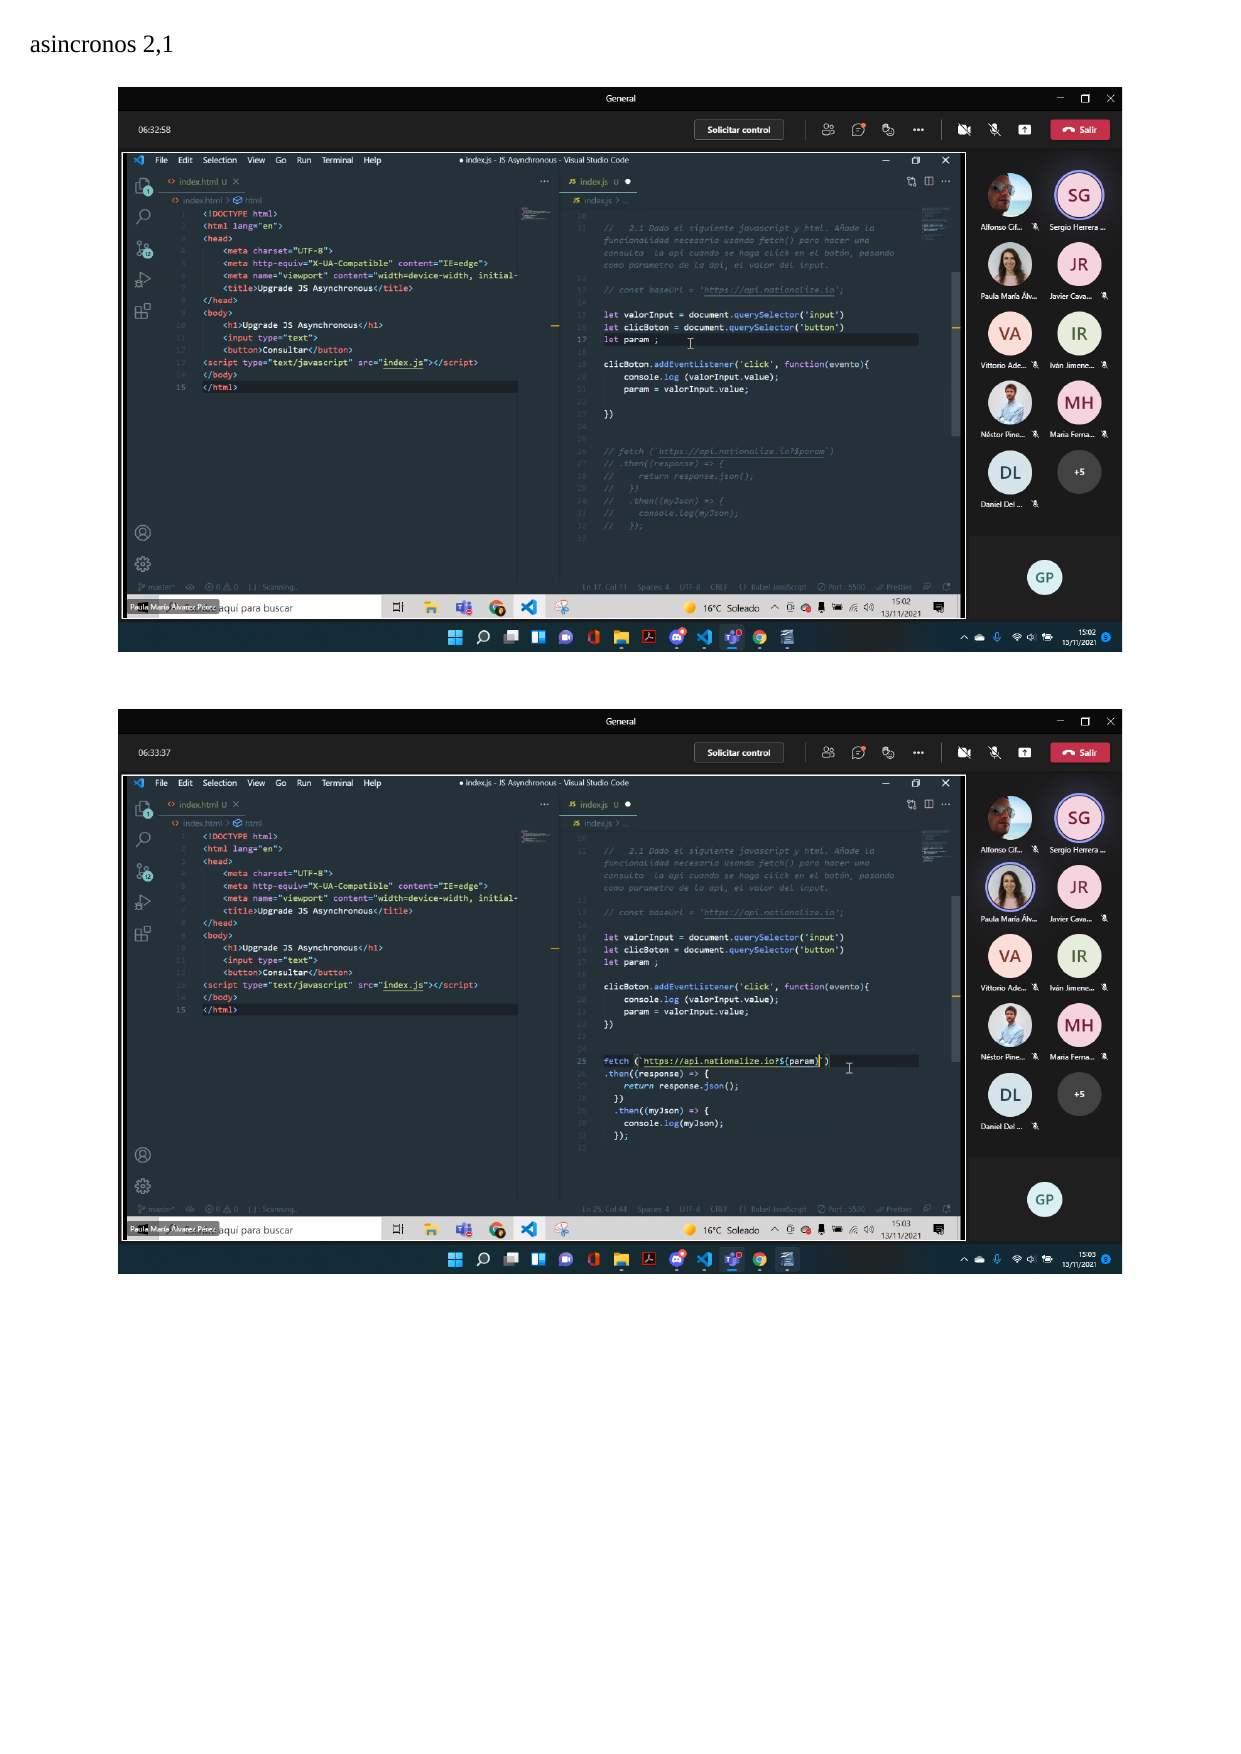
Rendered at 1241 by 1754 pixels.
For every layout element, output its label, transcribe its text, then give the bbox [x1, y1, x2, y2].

text asincronos 2,1 [29, 29, 1211, 58]
picture [118, 87, 1123, 652]
picture [118, 709, 1123, 1274]
